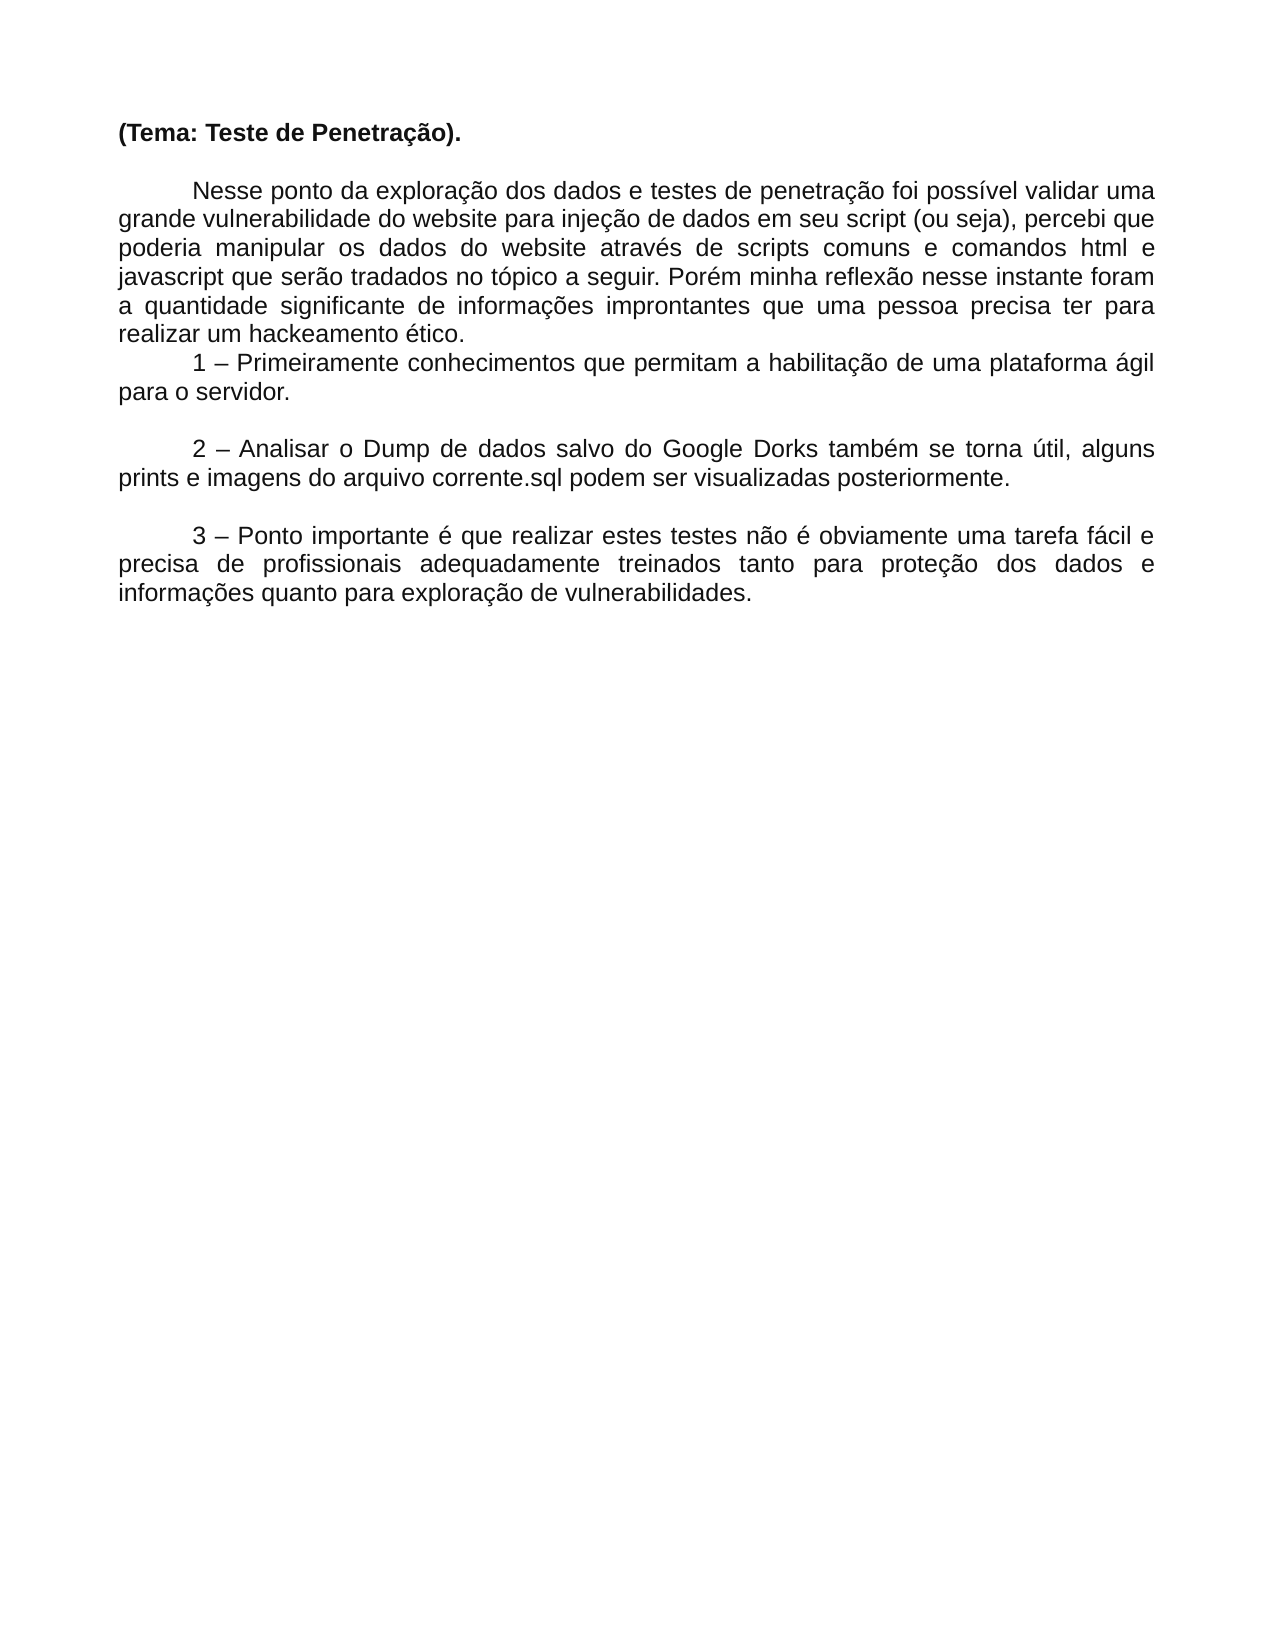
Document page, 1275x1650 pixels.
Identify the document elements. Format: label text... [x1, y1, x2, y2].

text 2 – Analisar o Dump de dados salvo do Google Dorks também se torna útil, alguns prints e imagens do arquivo corrente.sql podem ser visualizadas posteriormente. [118, 434, 1157, 492]
text 1 – Primeiramente conhecimentos que permitam a habilitação de uma plataforma ágil para o servidor. [118, 348, 1157, 406]
text Nesse ponto da exploração dos dados e testes de penetração foi possível validar uma grande vulnerabilidade do website para injeção de dados em seu script (ou seja), percebi que poderia manipular os dados do website através de scripts comuns e comandos html e javascript que serão tradados no tópico a seguir. Porém minha reflexão nesse instante foram a quantidade significante de informações improntantes que uma pessoa precisa ter para realizar um hackeamento ético. [118, 176, 1157, 348]
text 3 – Ponto importante é que realizar estes testes não é obviamente uma tarefa fácil e precisa de profissionais adequadamente treinados tanto para proteção dos dados e informações quanto para exploração de vulnerabilidades. [118, 521, 1157, 607]
text (Tema: Teste de Penetração). [118, 118, 1157, 147]
